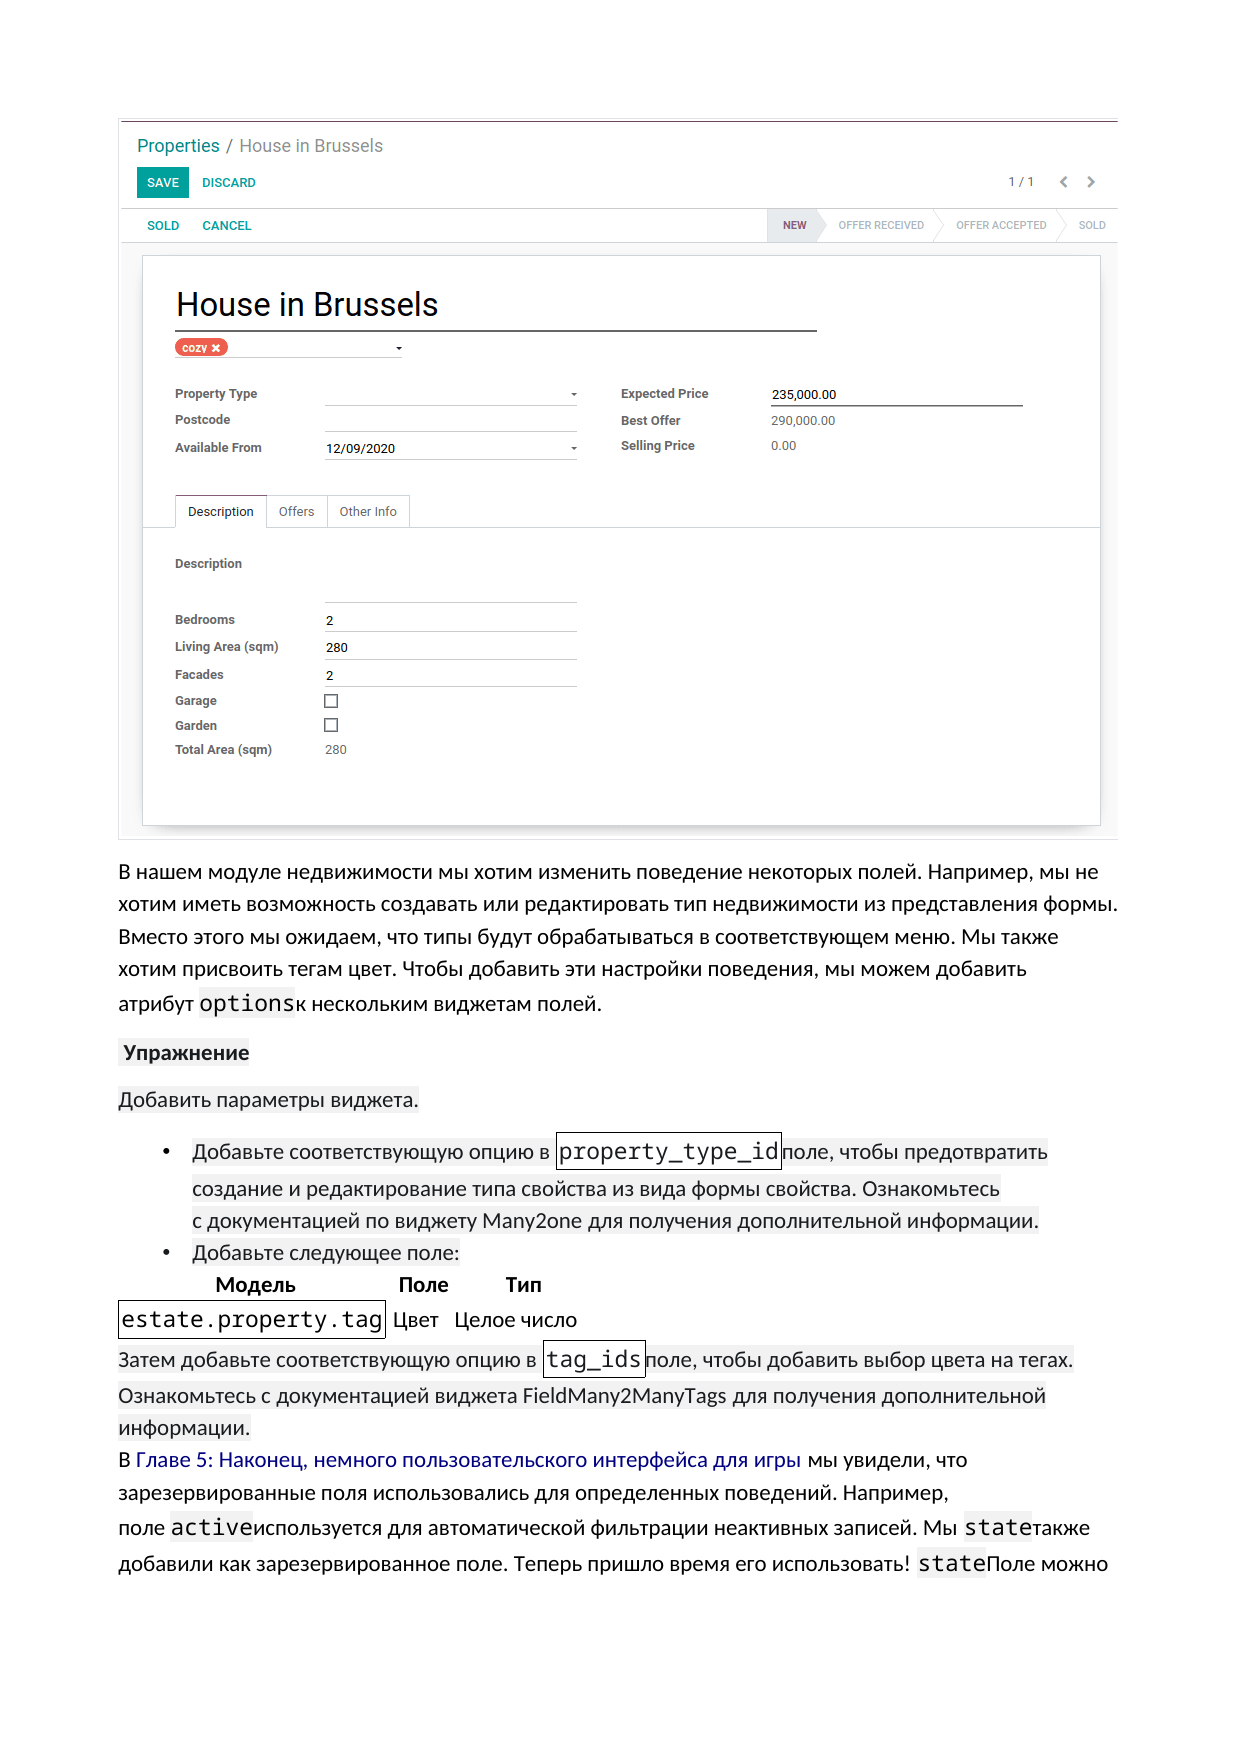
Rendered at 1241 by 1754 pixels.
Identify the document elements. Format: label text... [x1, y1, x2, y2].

table_header Поле [393, 1270, 454, 1300]
text Упражнение [118, 1038, 1122, 1066]
table_header Тип [454, 1270, 593, 1300]
text В нашем модуле недвижимости мы хотим изменить поведение некоторых полей. Например, мы не хотим иметь возможность создавать или редактировать тип недвижимости из представления формы. Вместо этого мы ожидаем, что типы будут обрабатываться в соответствующем меню. Мы также хотим присвоить тегам цвет. Чтобы добавить эти настройки поведения, мы можем добавить атрибут optionsк нескольким виджетам полей. [118, 857, 1122, 1018]
table_cell estate.property.tag [118, 1300, 393, 1340]
table_header Модель [118, 1270, 393, 1300]
table_cell Целое число [454, 1300, 593, 1340]
picture [121, 121, 1118, 836]
list Добавьте соответствующую опцию в property_type_idполе, чтобы предотвратить создание и редактирование типа свойства из вида формы свойства. Ознакомьтесь с документацией по виджету Many2one для получения дополнительной информации. [162, 1132, 1122, 1234]
text Затем добавьте соответствующую опцию в tag_idsполе, чтобы добавить выбор цвета на тегах. Ознакомьтесь с документацией виджета FieldMany2ManyTags для получения дополнительной информации. [118, 1340, 1122, 1441]
text Добавить параметры виджета. [118, 1086, 1122, 1113]
table_cell Цвет [393, 1300, 454, 1340]
text В Главе 5: Наконец, немного пользовательского интерфейса для игры мы увидели, что зарезервированные поля использовались для определенных поведений. Например, поле activeиспользуется для автоматической фильтрации неактивных записей. Мы stateтакже добавили как зарезервированное поле. Теперь пришло время его использовать! stateПоле можно [118, 1446, 1122, 1578]
list Добавьте следующее поле: [162, 1238, 1122, 1266]
